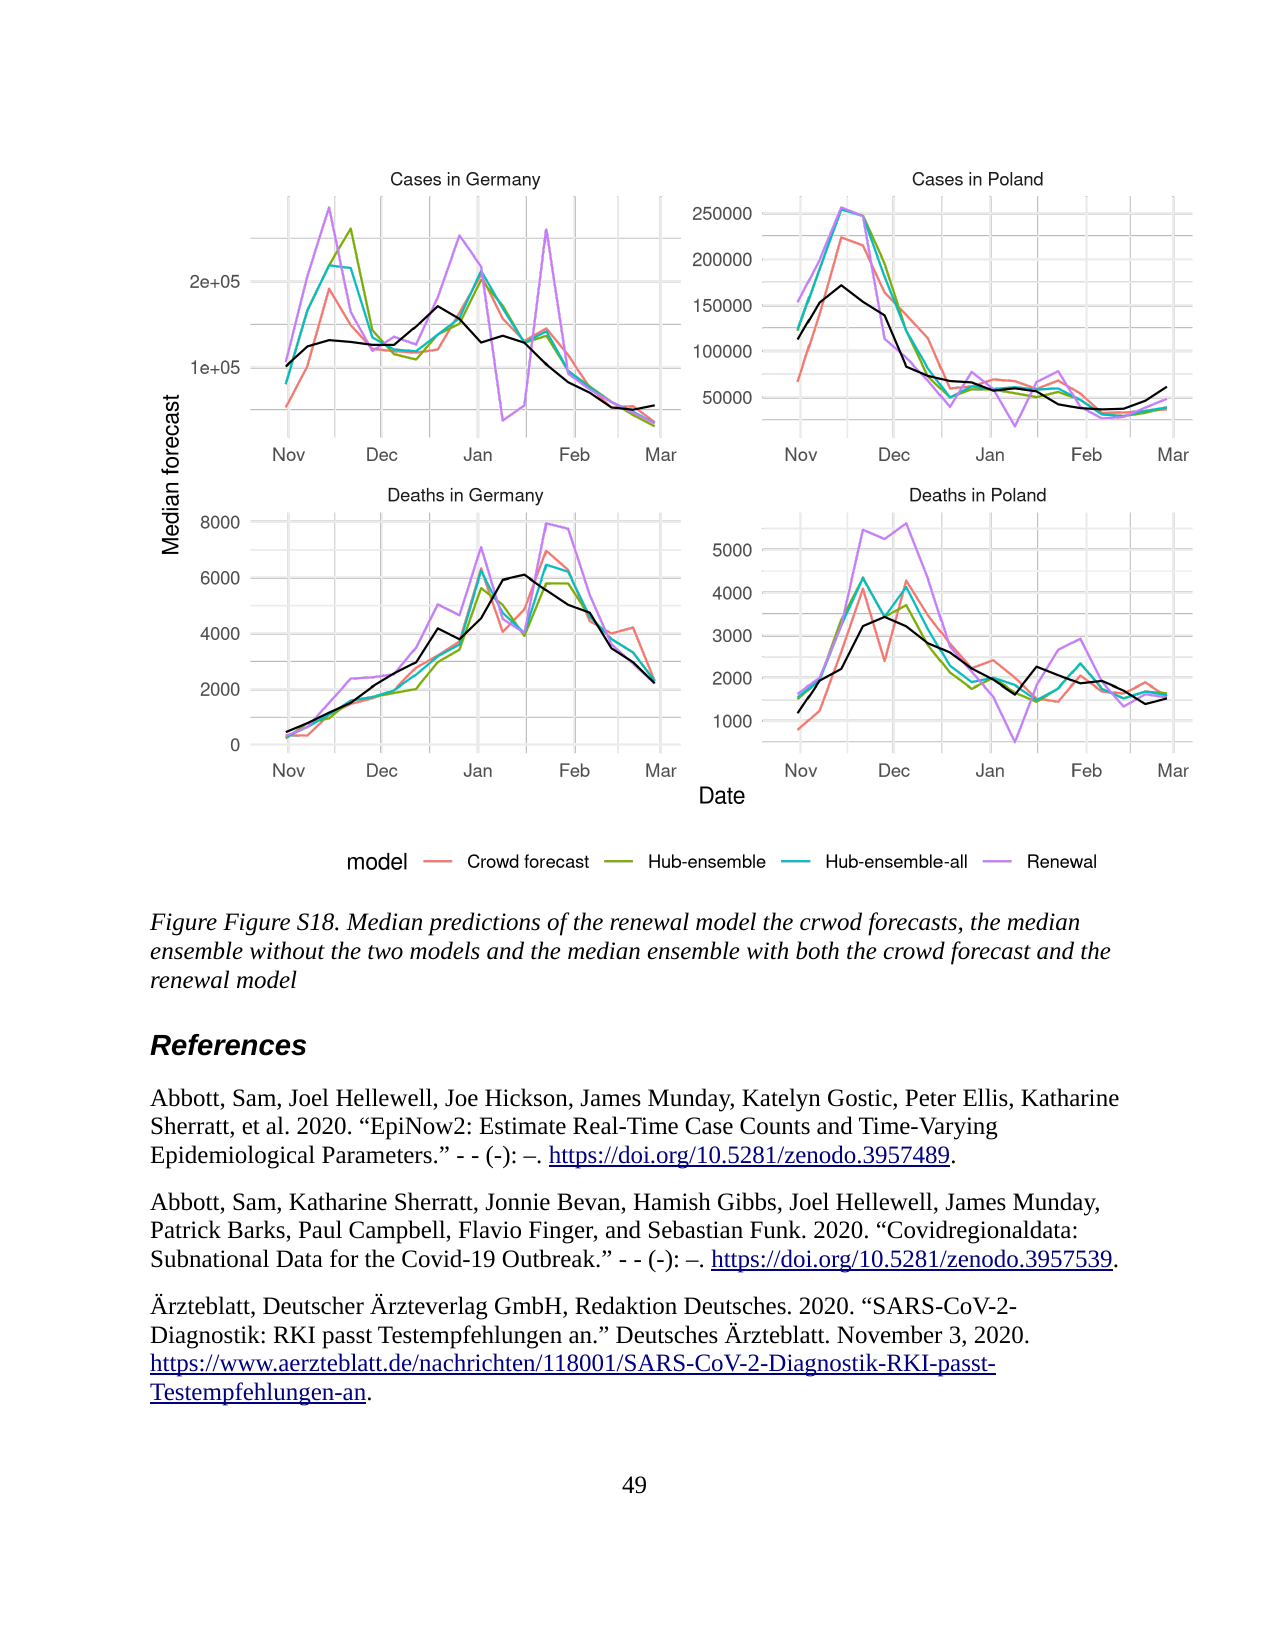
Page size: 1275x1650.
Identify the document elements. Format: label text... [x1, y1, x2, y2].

subtitle References [150, 1028, 1125, 1061]
picture [150, 150, 1204, 902]
text Abbott, Sam, Katharine Sherratt, Jonnie Bevan, Hamish Gibbs, Joel Hellewell, James Munday, Patrick Barks, Paul Campbell, Flavio Finger, and Sebastian Funk. 2020. “Covidregionaldata: Subnational Data for the Covid-19 Outbreak.” - - (-): –. https://doi.org/10.5281/zenodo.3957539. [150, 1187, 1125, 1273]
text Ärzteblatt, Deutscher Ärzteverlag GmbH, Redaktion Deutsches. 2020. “SARS-CoV-2-Diagnostik: RKI passt Testempfehlungen an.” Deutsches Ärzteblatt. November 3, 2020. https://www.aerzteblatt.de/nachrichten/118001/SARS-CoV-2-Diagnostik-RKI-passt-Testempfehlungen-an. [150, 1291, 1125, 1406]
text Abbott, Sam, Joel Hellewell, Joe Hickson, James Munday, Katelyn Gostic, Peter Ellis, Katharine Sherratt, et al. 2020. “EpiNow2: Estimate Real-Time Case Counts and Time-Varying Epidemiological Parameters.” - - (-): –. https://doi.org/10.5281/zenodo.3957489. [150, 1083, 1125, 1169]
text Figure Figure S18. Median predictions of the renewal model the crwod forecasts, the median ensemble without the two models and the median ensemble with both the crowd forecast and the renewal model [150, 902, 1125, 994]
